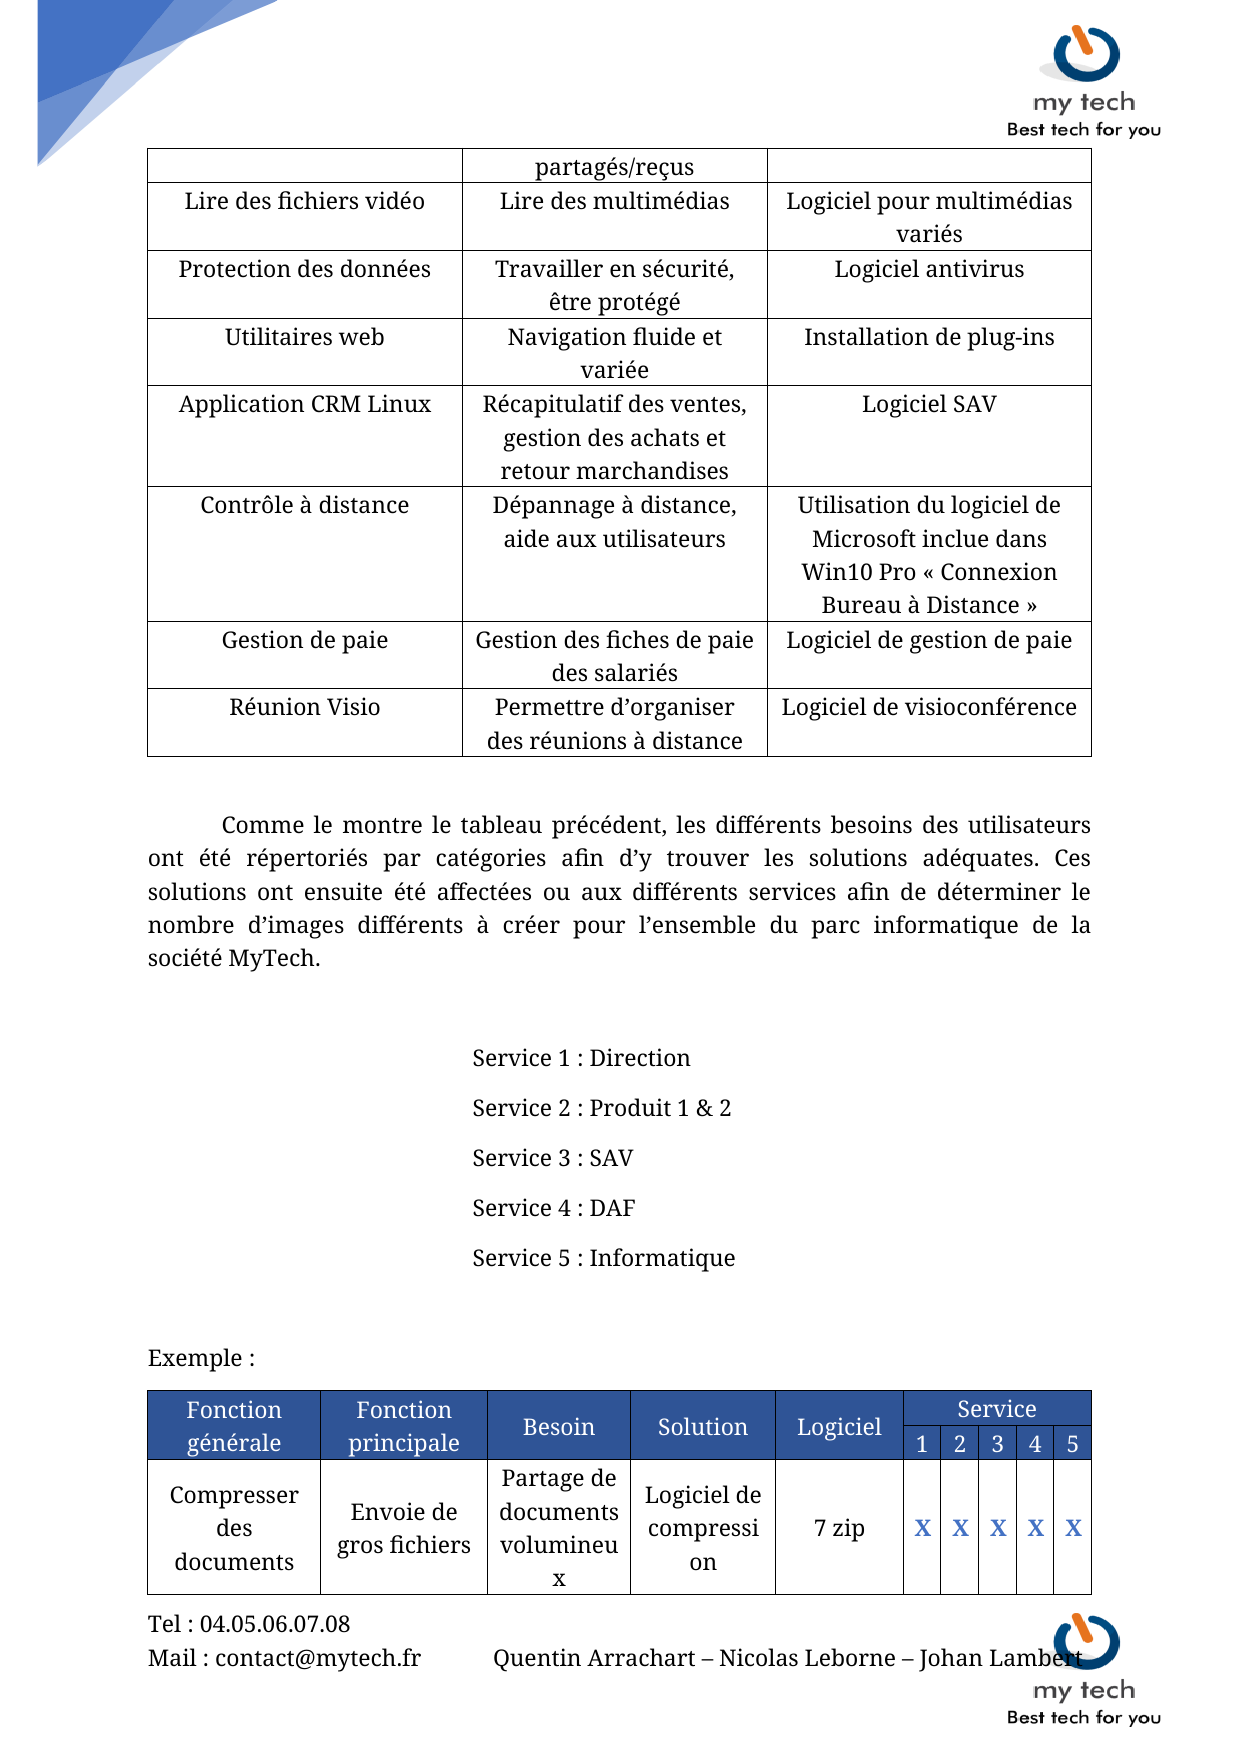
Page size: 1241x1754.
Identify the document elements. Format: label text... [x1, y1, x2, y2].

table_cell Travailler en sécurité, être protégé [463, 251, 767, 317]
table_cell Gestion des fiches de paie des salariés [463, 622, 767, 688]
text Service 2 : Produit 1 & 2 [472, 1090, 1093, 1124]
table_cell Compresser des documents [148, 1460, 320, 1593]
table_cell Lire des fichiers vidéo [148, 183, 462, 250]
table_cell Permettre d’organiser des réunions à distance [463, 689, 767, 756]
table_header Solution [631, 1391, 775, 1459]
table_cell Logiciel pour multimédias variés [768, 183, 1091, 250]
table_cell 3 [979, 1426, 1016, 1459]
table_header Fonction principale [321, 1391, 487, 1459]
text Service 4 : DAF [472, 1190, 1093, 1224]
table_cell Logiciel de gestion de paie [768, 622, 1091, 688]
table_cell 2 [941, 1426, 978, 1459]
table_cell Protection des données [148, 251, 462, 317]
table_cell Utilisation du logiciel de Microsoft inclue dans Win10 Pro « Connexion Bureau à Distance » [768, 487, 1091, 621]
table_cell Lire des multimédias [463, 183, 767, 250]
text Comme le montre le tableau précédent, les différents besoins des utilisateurs ont été répertoriés par catégories afin d’y trouver les solutions adéquates. Ces solutions ont ensuite été affectées ou aux différents services afin de déterminer le nombre d’images différents à créer pour l’ensemble du parc informatique de la société MyTech. [148, 807, 1093, 974]
table_cell Logiciel de visioconférence [768, 689, 1091, 756]
table_cell X [1054, 1460, 1091, 1587]
table_cell Logiciel antivirus [768, 251, 1091, 317]
table_cell 1 [904, 1426, 940, 1459]
text Exemple : [148, 1340, 1093, 1374]
table_cell X [904, 1460, 940, 1593]
table_cell Partage de documents volumineux [488, 1460, 630, 1593]
table_cell X [979, 1460, 1016, 1587]
table_cell 5 [1054, 1426, 1091, 1459]
table_cell Contrôle à distance [148, 487, 462, 621]
table_cell Gestion de paie [148, 622, 462, 688]
table_cell Navigation fluide et variée [463, 319, 767, 385]
table_cell Réunion Visio [148, 689, 462, 756]
text Service 3 : SAV [472, 1140, 1093, 1174]
table_cell [768, 149, 1091, 182]
table_cell Dépannage à distance, aide aux utilisateurs [463, 487, 767, 621]
table_cell Logiciel de compression [631, 1460, 775, 1593]
table_header Service [904, 1391, 1091, 1425]
table_header Besoin [488, 1391, 630, 1459]
table_cell Installation de plug-ins [768, 319, 1091, 385]
table_cell Récapitulatif des ventes, gestion des achats et retour marchandises [463, 386, 767, 486]
table_cell Utilitaires web [148, 319, 462, 385]
table_header Logiciel [776, 1391, 903, 1459]
table_cell partagés/reçus [463, 149, 767, 182]
table_header Fonction générale [148, 1391, 320, 1459]
table_cell Logiciel SAV [768, 386, 1091, 486]
table_cell Application CRM Linux [148, 386, 462, 486]
table_cell X [1017, 1460, 1053, 1587]
table_cell 7 zip [776, 1460, 903, 1593]
table_cell X [941, 1460, 978, 1587]
table_cell 4 [1017, 1426, 1053, 1459]
table_cell [148, 149, 462, 182]
text Service 5 : Informatique [472, 1240, 1093, 1274]
text Service 1 : Direction [472, 1040, 1093, 1074]
table_cell Envoie de gros fichiers [321, 1460, 487, 1593]
